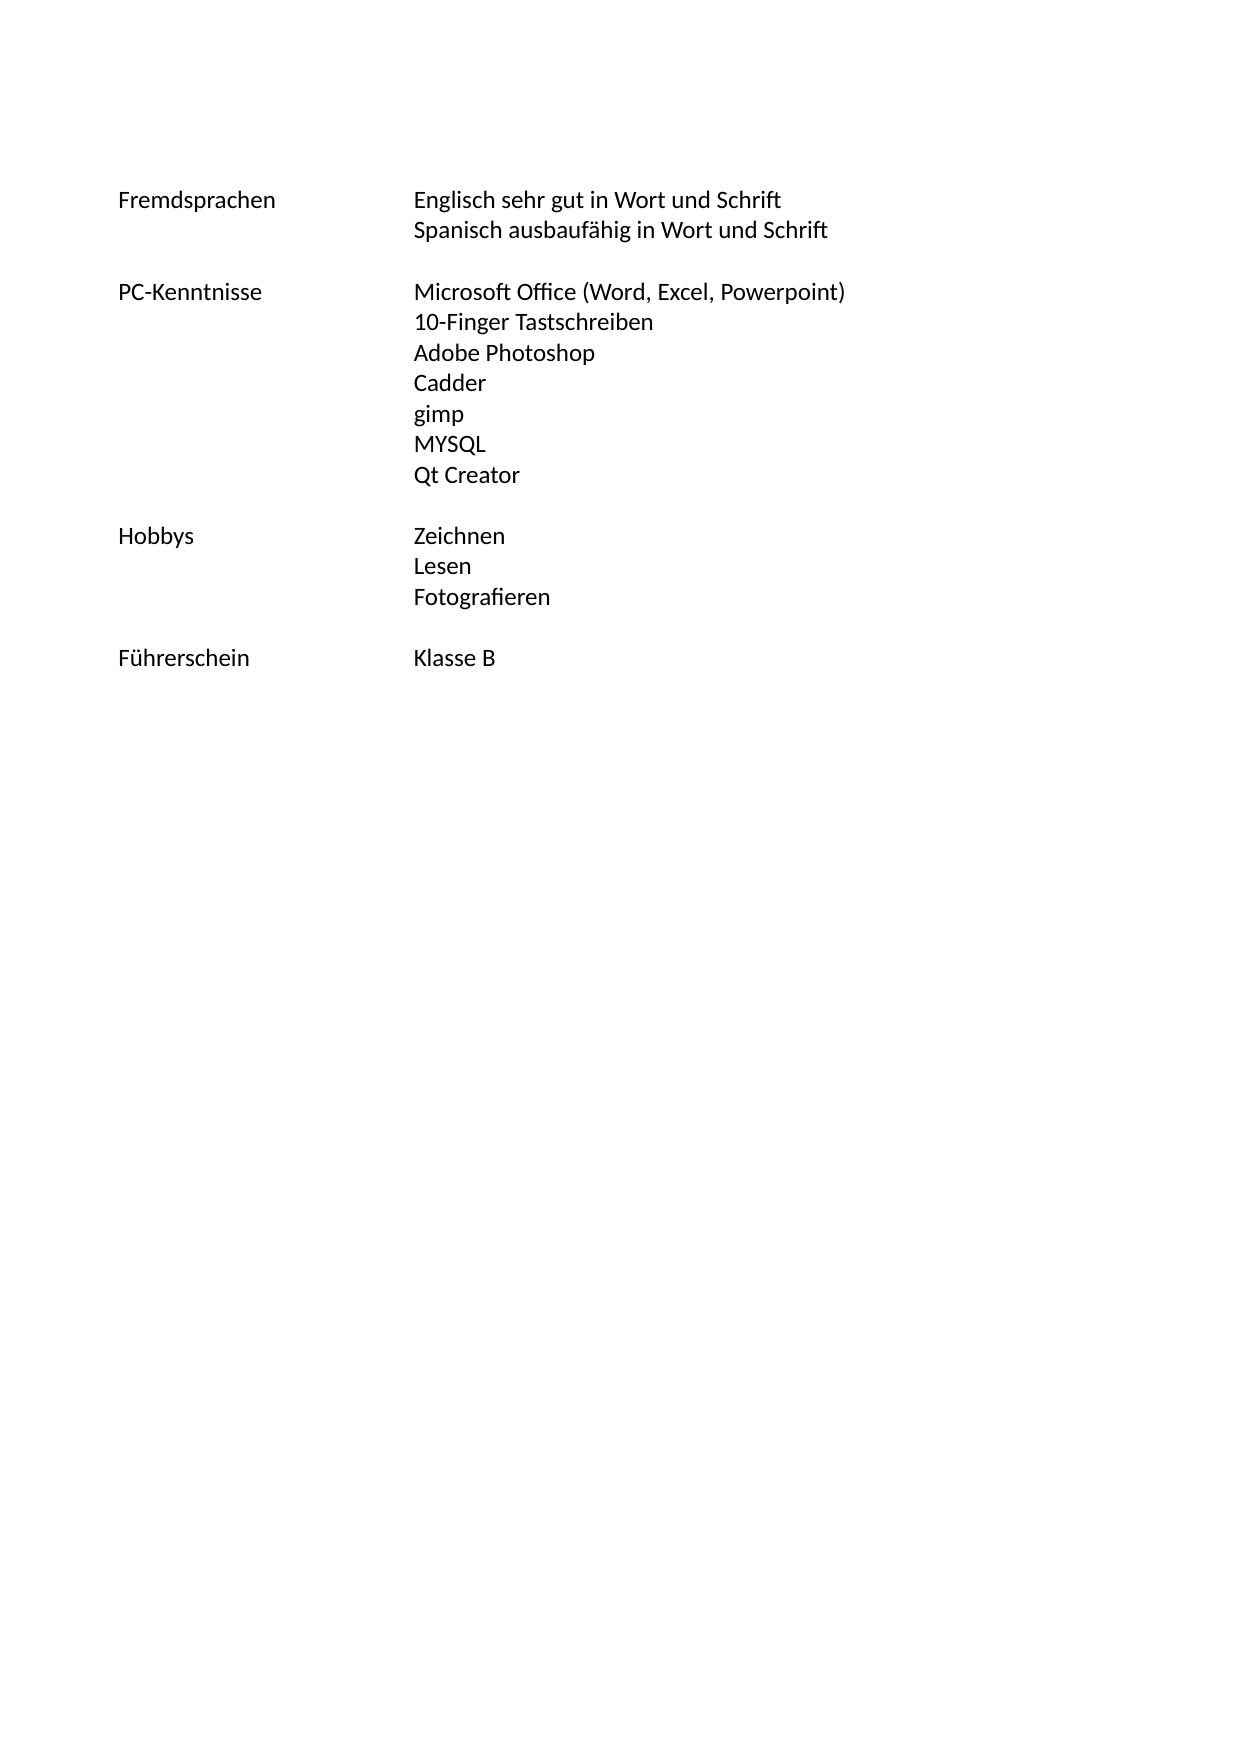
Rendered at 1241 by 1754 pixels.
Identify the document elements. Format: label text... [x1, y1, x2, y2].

text Hobbys Zeichnen [118, 520, 1122, 550]
text PC-Kenntnisse Microsoft Office (Word, Excel, Powerpoint) [118, 276, 1122, 306]
text Cadder [118, 367, 1122, 398]
text gimp [118, 398, 1122, 428]
text Lesen [118, 550, 1122, 581]
text Fotografieren [118, 581, 1122, 611]
text Spanisch ausbaufähig in Wort und Schrift [118, 215, 1122, 245]
text Qt Creator [118, 459, 1122, 489]
text MYSQL [118, 428, 1122, 459]
text 10-Finger Tastschreiben [118, 306, 1122, 337]
text Adobe Photoshop [118, 337, 1122, 367]
text Fremdsprachen Englisch sehr gut in Wort und Schrift [118, 184, 1122, 215]
text Führerschein Klasse B [118, 642, 1122, 672]
